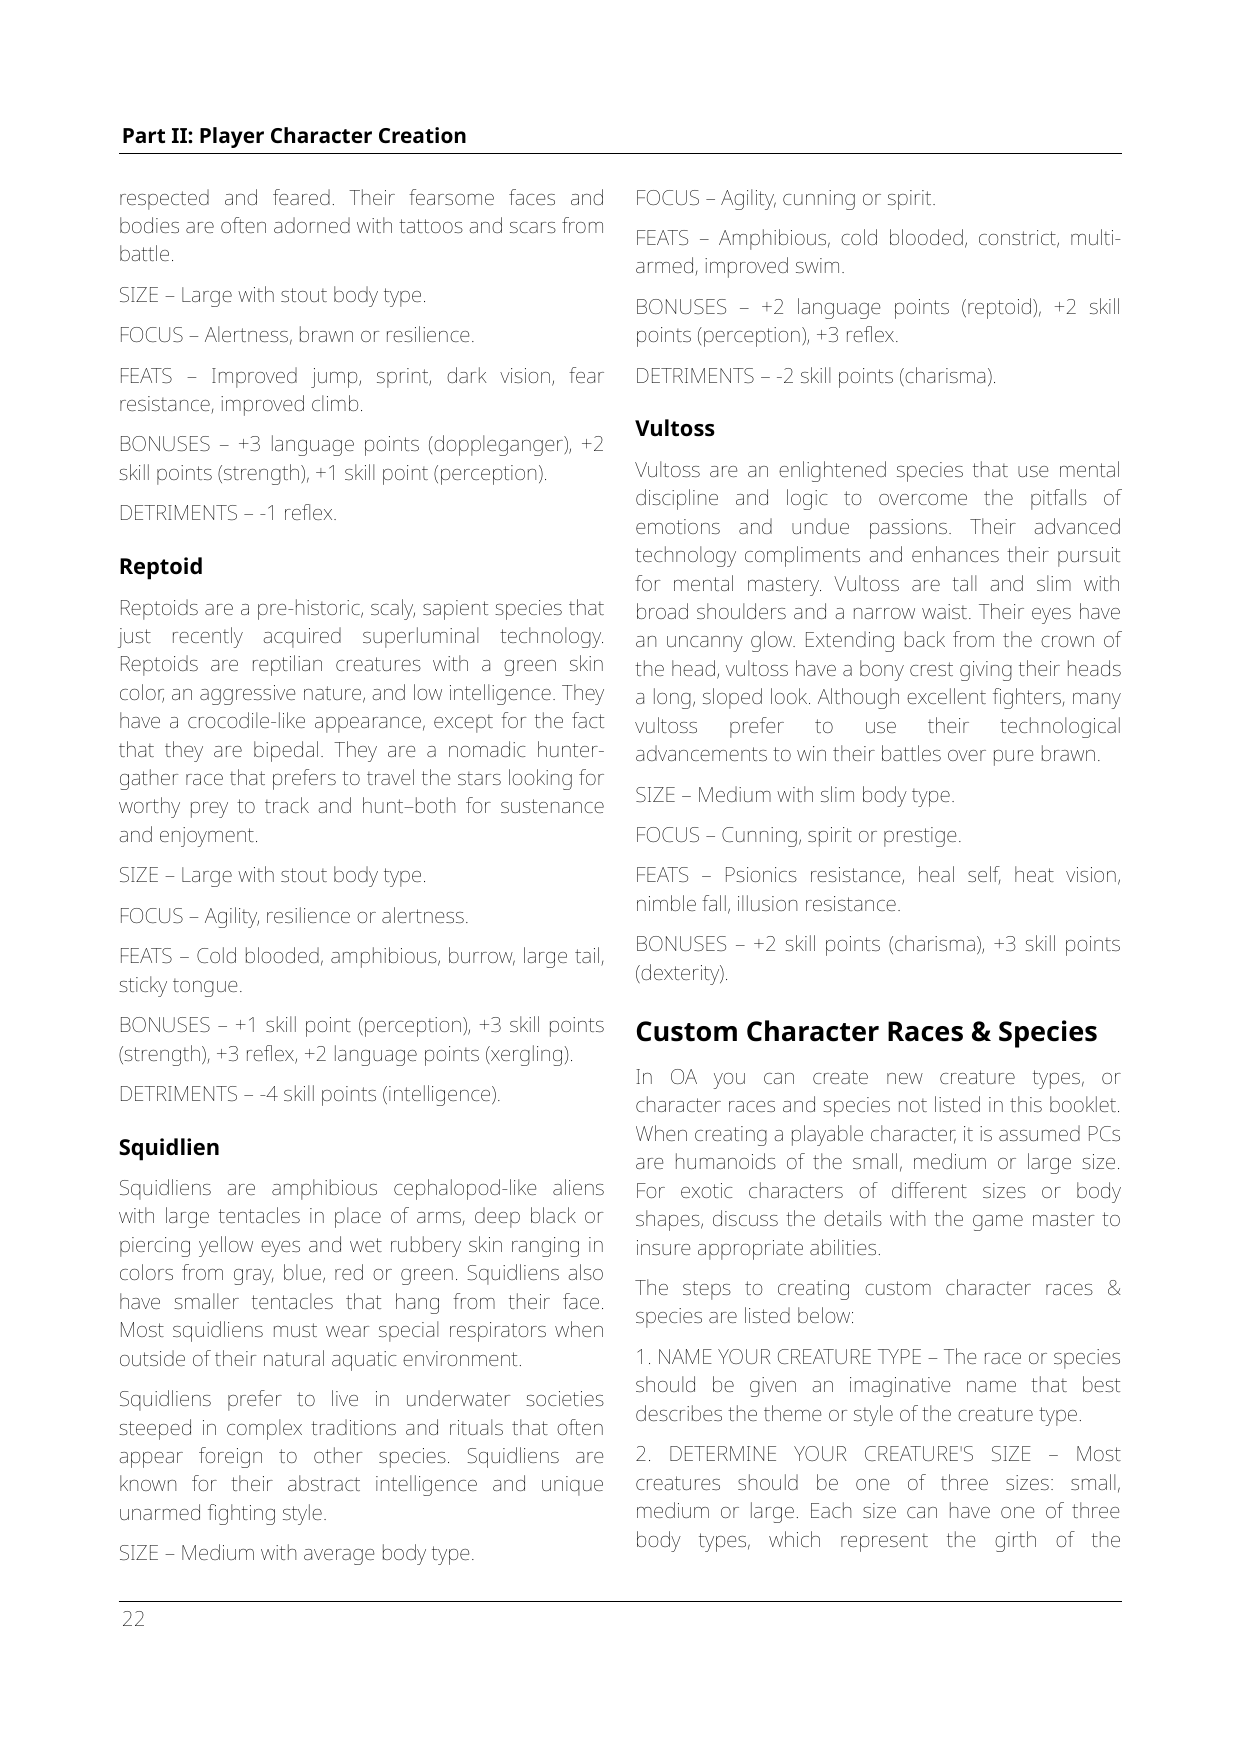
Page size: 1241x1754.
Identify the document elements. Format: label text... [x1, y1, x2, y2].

text FOCUS – Cunning, spirit or prestige. [635, 820, 1122, 848]
text FOCUS – Agility, resilience or alertness. [118, 901, 605, 929]
text DETRIMENTS – -1 reflex. [118, 498, 605, 527]
text SIZE – Medium with average body type. [118, 1538, 605, 1567]
text BONUSES – +2 skill points (charisma), +3 skill points (dexterity). [635, 929, 1122, 986]
text Squidlien [118, 1131, 605, 1161]
text Vultoss are an enlightened species that use mental discipline and logic to overcome the pitfalls of emotions and undue passions. Their advanced technology compliments and enhances their pursuit for mental mastery. Vultoss are tall and slim with broad shoulders and a narrow waist. Their eyes have an uncanny glow. Extending back from the crown of the head, vultoss have a bony crest giving their heads a long, sloped look. Although excellent fighters, many vultoss prefer to use their technological advancements to win their battles over pure brawn. [635, 455, 1122, 768]
text BONUSES – +2 language points (reptoid), +2 skill points (perception), +3 reflex. [635, 292, 1122, 349]
text BONUSES – +1 skill point (perception), +3 skill points (strength), +3 reflex, +2 language points (xergling). [118, 1010, 605, 1067]
text DETRIMENTS – -2 skill points (charisma). [635, 361, 1122, 389]
text SIZE – Large with stout body type. [118, 861, 605, 889]
text Vultoss [635, 413, 1122, 443]
text SIZE – Medium with slim body type. [635, 780, 1122, 808]
text 2. DETERMINE YOUR CREATURE'S SIZE – Most creatures should be one of three sizes: small, medium or large. Each size can have one of three body types, which represent the girth of the character: slim, average or stout. See page 21 for details on character sizes. [635, 1439, 1122, 1553]
text FEATS – Amphibious, cold blooded, constrict, multi-armed, improved swim. [635, 223, 1122, 280]
text SIZE – Large with stout body type. [118, 280, 605, 308]
text Reptoid [118, 551, 605, 581]
subtitle Custom Character Races & Species [635, 1013, 1122, 1050]
text The steps to creating custom character races & species are listed below: [635, 1273, 1122, 1330]
text FEATS – Improved jump, sprint, dark vision, fear resistance, improved climb. [118, 361, 605, 418]
text respected and feared. Their fearsome faces and bodies are often adorned with tattoos and scars from battle. [118, 183, 605, 268]
text Squidliens prefer to live in underwater societies steeped in complex traditions and rituals that often appear foreign to other species. Squidliens are known for their abstract intelligence and unique unarmed fighting style. [118, 1384, 605, 1526]
text Reptoids are a pre-historic, scaly, sapient species that just recently acquired superluminal technology. Reptoids are reptilian creatures with a green skin color, an aggressive nature, and low intelligence. They have a crocodile-like appearance, except for the fact that they are bipedal. They are a nomadic hunter-gather race that prefers to travel the stars looking for worthy prey to track and hunt–both for sustenance and enjoyment. [118, 593, 605, 848]
text DETRIMENTS – -4 skill points (intelligence). [118, 1079, 605, 1107]
text In OA you can create new creature types, or character races and species not listed in this booklet. When creating a playable character, it is assumed PCs are humanoids of the small, medium or large size. For exotic characters of different sizes or body shapes, discuss the details with the game master to insure appropriate abilities. [635, 1062, 1122, 1261]
text BONUSES – +3 language points (doppleganger), +2 skill points (strength), +1 skill point (perception). [118, 429, 605, 486]
text 1. NAME YOUR CREATURE TYPE – The race or species should be given an imaginative name that best describes the theme or style of the creature type. [635, 1342, 1122, 1427]
text Squidliens are amphibious cephalopod-like aliens with large tentacles in place of arms, deep black or piercing yellow eyes and wet rubbery skin ranging in colors from gray, blue, red or green. Squidliens also have smaller tentacles that hang from their face. Most squidliens must wear special respirators when outside of their natural aquatic environment. [118, 1173, 605, 1372]
text FOCUS – Alertness, brawn or resilience. [118, 320, 605, 349]
text FEATS – Cold blooded, amphibious, burrow, large tail, sticky tongue. [118, 941, 605, 998]
text FEATS – Psionics resistance, heal self, heat vision, nimble fall, illusion resistance. [635, 861, 1122, 917]
text FOCUS – Agility, cunning or spirit. [635, 183, 1122, 211]
